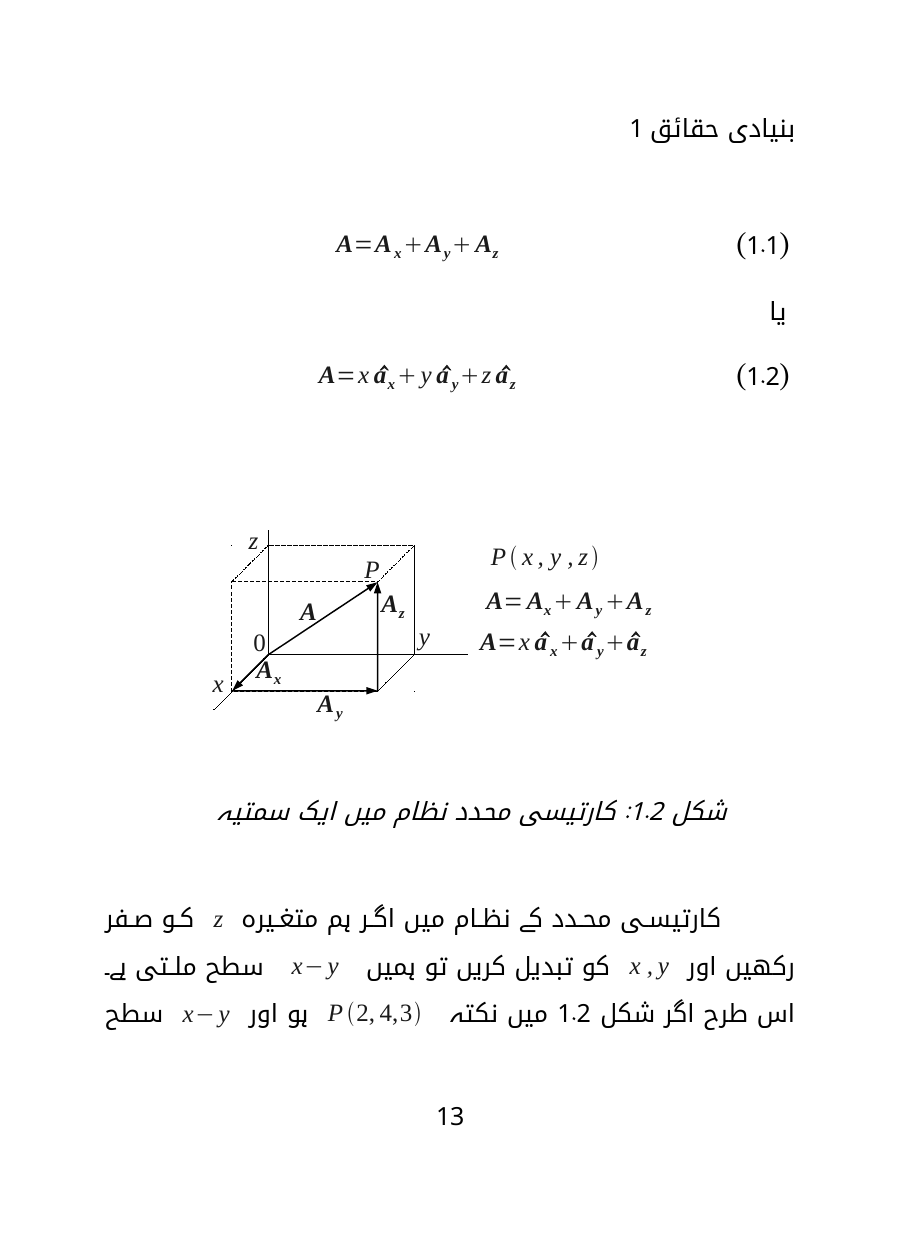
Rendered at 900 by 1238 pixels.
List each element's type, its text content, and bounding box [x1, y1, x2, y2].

table_header (1.2) [718, 348, 795, 419]
text شکل 1.2: کارتیسی محدد نظام میں ایک سمتیہ [174, 466, 726, 836]
text کارتیسی محدد کے نظام میں اگر ہم متغیرہکو صفر رکھیں اورکو تبدیل کریں تو ہمیں سطح ملتی ہے۔ اس طرح اگر شکل 1.2 میں نکتہ ہو اورسطح کو زمین سمجھا جائے تو شکل میں ڈبہ کے بالائی سطح پر کی مقدار معین ہے یعنی جبکہ صفر سے تین کے درمیان تبدیل اورصفر سے چار کے درمیان تبدیل ہوتا ہے۔ یعنی اس ڈبہ کے بالائی سطح کو یوں لکھا جا سکتا ہے۔ [105, 895, 795, 1038]
table_header [105, 216, 718, 288]
text یا [105, 288, 795, 335]
table_header (1.1) [718, 216, 795, 288]
table_header [105, 348, 718, 419]
